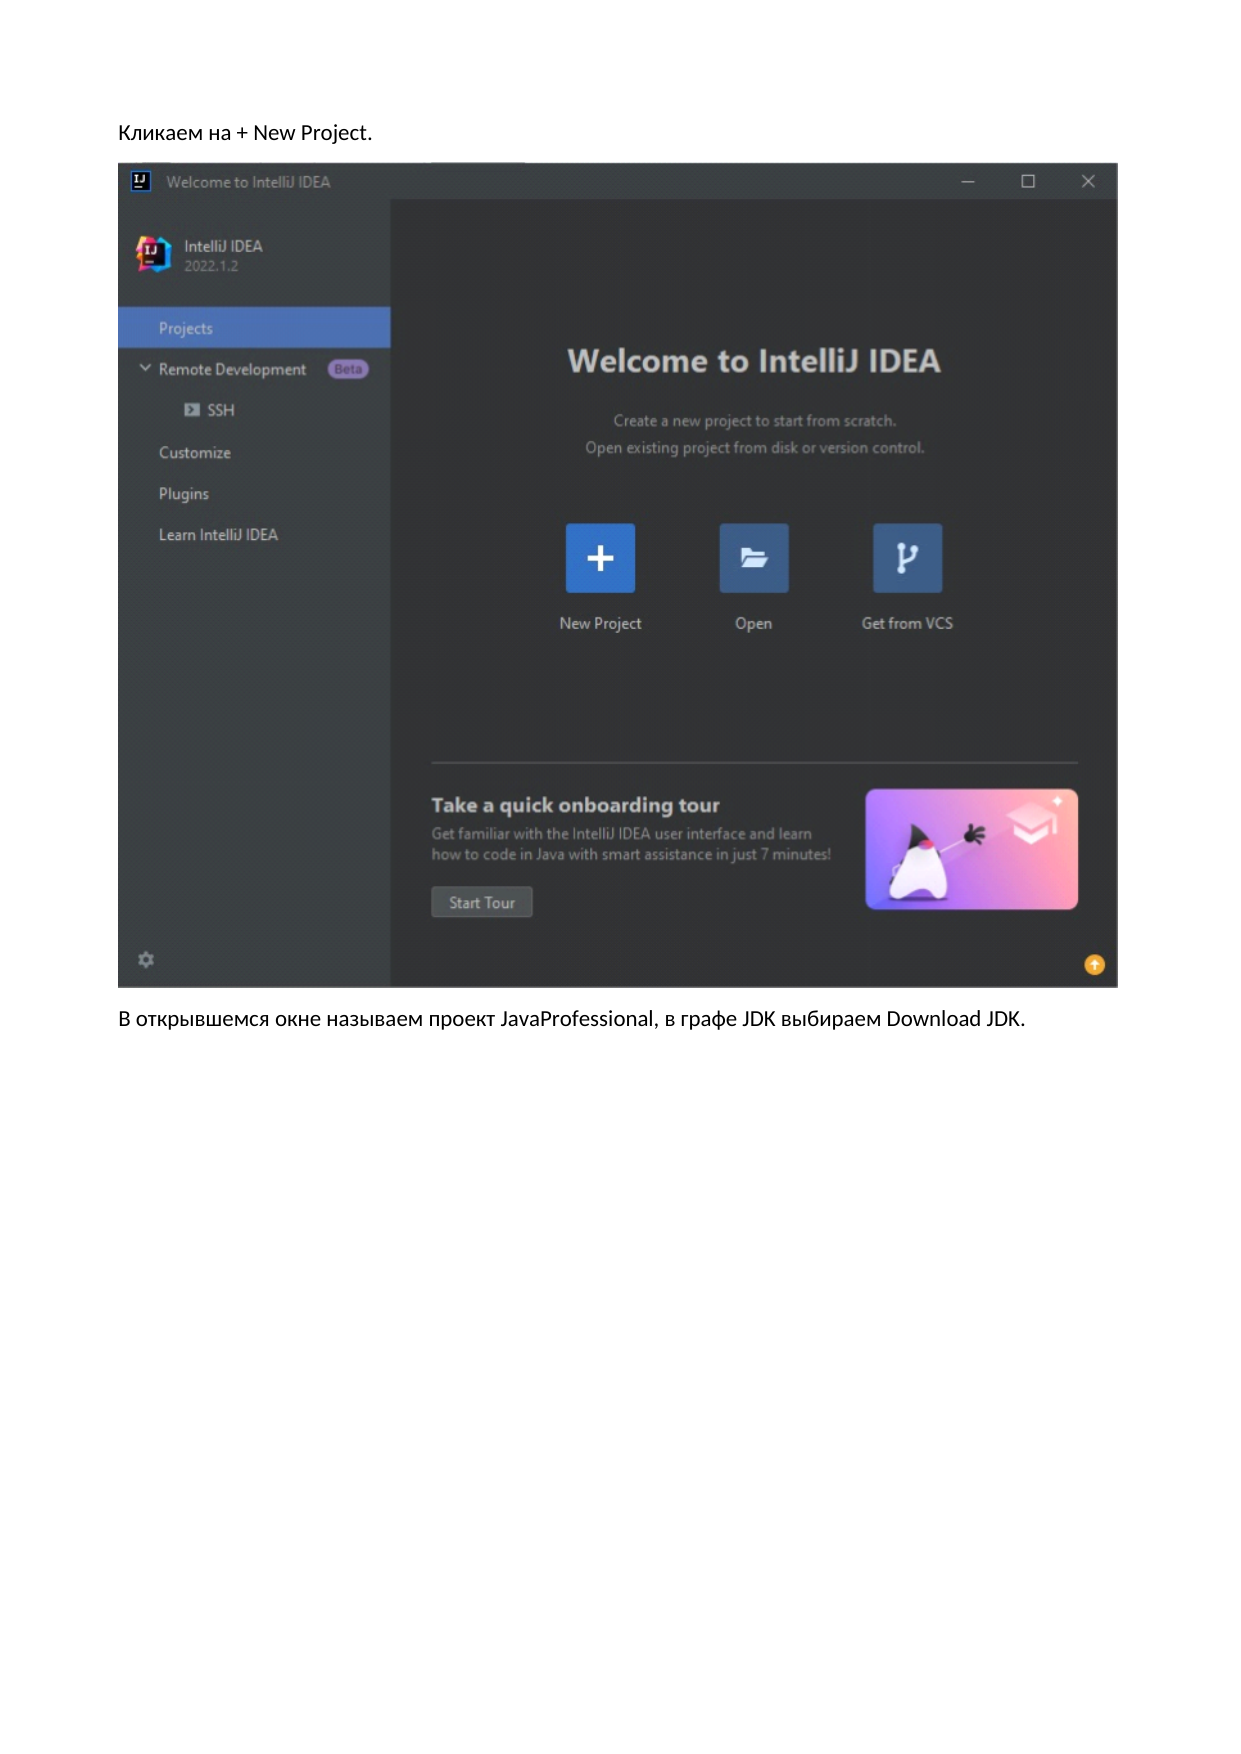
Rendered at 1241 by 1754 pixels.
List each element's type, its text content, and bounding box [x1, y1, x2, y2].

text Кликаем на + New Project. [118, 118, 1122, 146]
text В открывшемся окне называем проект JavaProfessional, в графе JDK выбираем Download JDK. [118, 1004, 1122, 1032]
